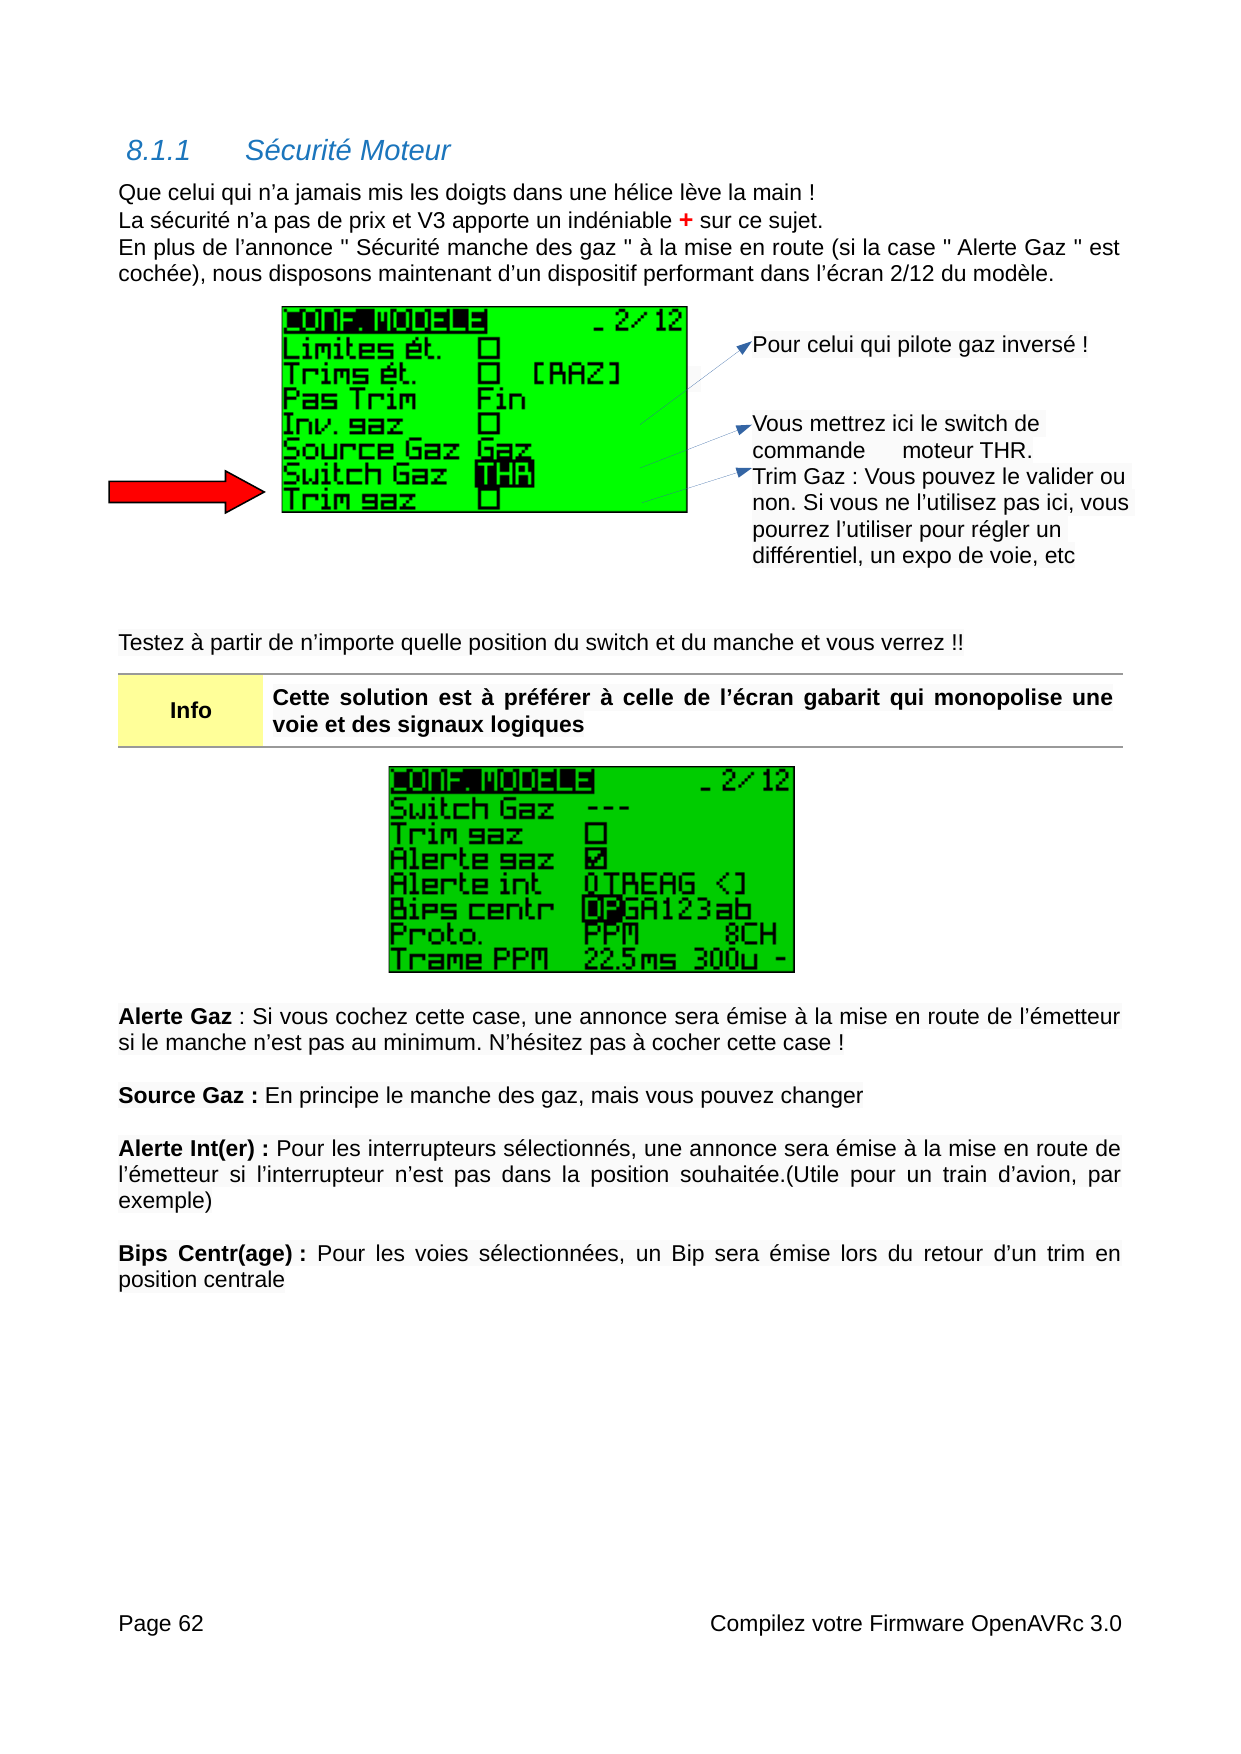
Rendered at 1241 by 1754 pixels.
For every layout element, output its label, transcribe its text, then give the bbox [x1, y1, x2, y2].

picture [281, 306, 688, 513]
text Pour celui qui pilote gaz inversé ! [752, 331, 1156, 358]
text Source Gaz : En principe le manche des gaz, mais vous pouvez changer [118, 1082, 1122, 1108]
text Que celui qui n’a jamais mis les doigts dans une hélice lève la main ! [118, 179, 1122, 205]
text En plus de l’annonce '' Sécurité manche des gaz '' à la mise en route (si la case '' Alerte Gaz '' est cochée), nous disposons maintenant d’un dispositif performant dans l’écran 2/12 du modèle. [118, 234, 1122, 287]
text Trim Gaz : Vous pouvez le valider ou non. Si vous ne l’utilisez pas ici, vous pourrez l’utiliser pour régler un différentiel, un expo de voie, etc [752, 463, 1156, 568]
text La sécurité n’a pas de prix et V3 apporte un indéniable + sur ce sujet. [118, 205, 1122, 234]
subtitle Sécurité Moteur [118, 133, 1122, 166]
table_header Info [118, 675, 263, 746]
picture [388, 766, 795, 973]
text Alerte Int(er) : Pour les interrupteurs sélectionnés, une annonce sera émise à la mise en route de l’émetteur si l’interrupteur n’est pas dans la position souhaitée.(Utile pour un train d’avion, par exemple) [118, 1134, 1122, 1213]
text Testez à partir de n’importe quelle position du switch et du manche et vous verrez !! [118, 629, 1122, 656]
table_header Cette solution est à préférer à celle de l’écran gabarit qui monopolise une voie et des signaux logiques [264, 675, 1122, 746]
text Bips Centr(age) : Pour les voies sélectionnées, un Bip sera émise lors du retour d’un trim en position centrale [118, 1240, 1122, 1293]
text Alerte Gaz : Si vous cochez cette case, une annonce sera émise à la mise en route de l’émetteur si le manche n’est pas au minimum. N’hésitez pas à cocher cette case ! [118, 1003, 1122, 1055]
text Vous mettrez ici le switch de commande moteur THR. [752, 410, 1156, 463]
